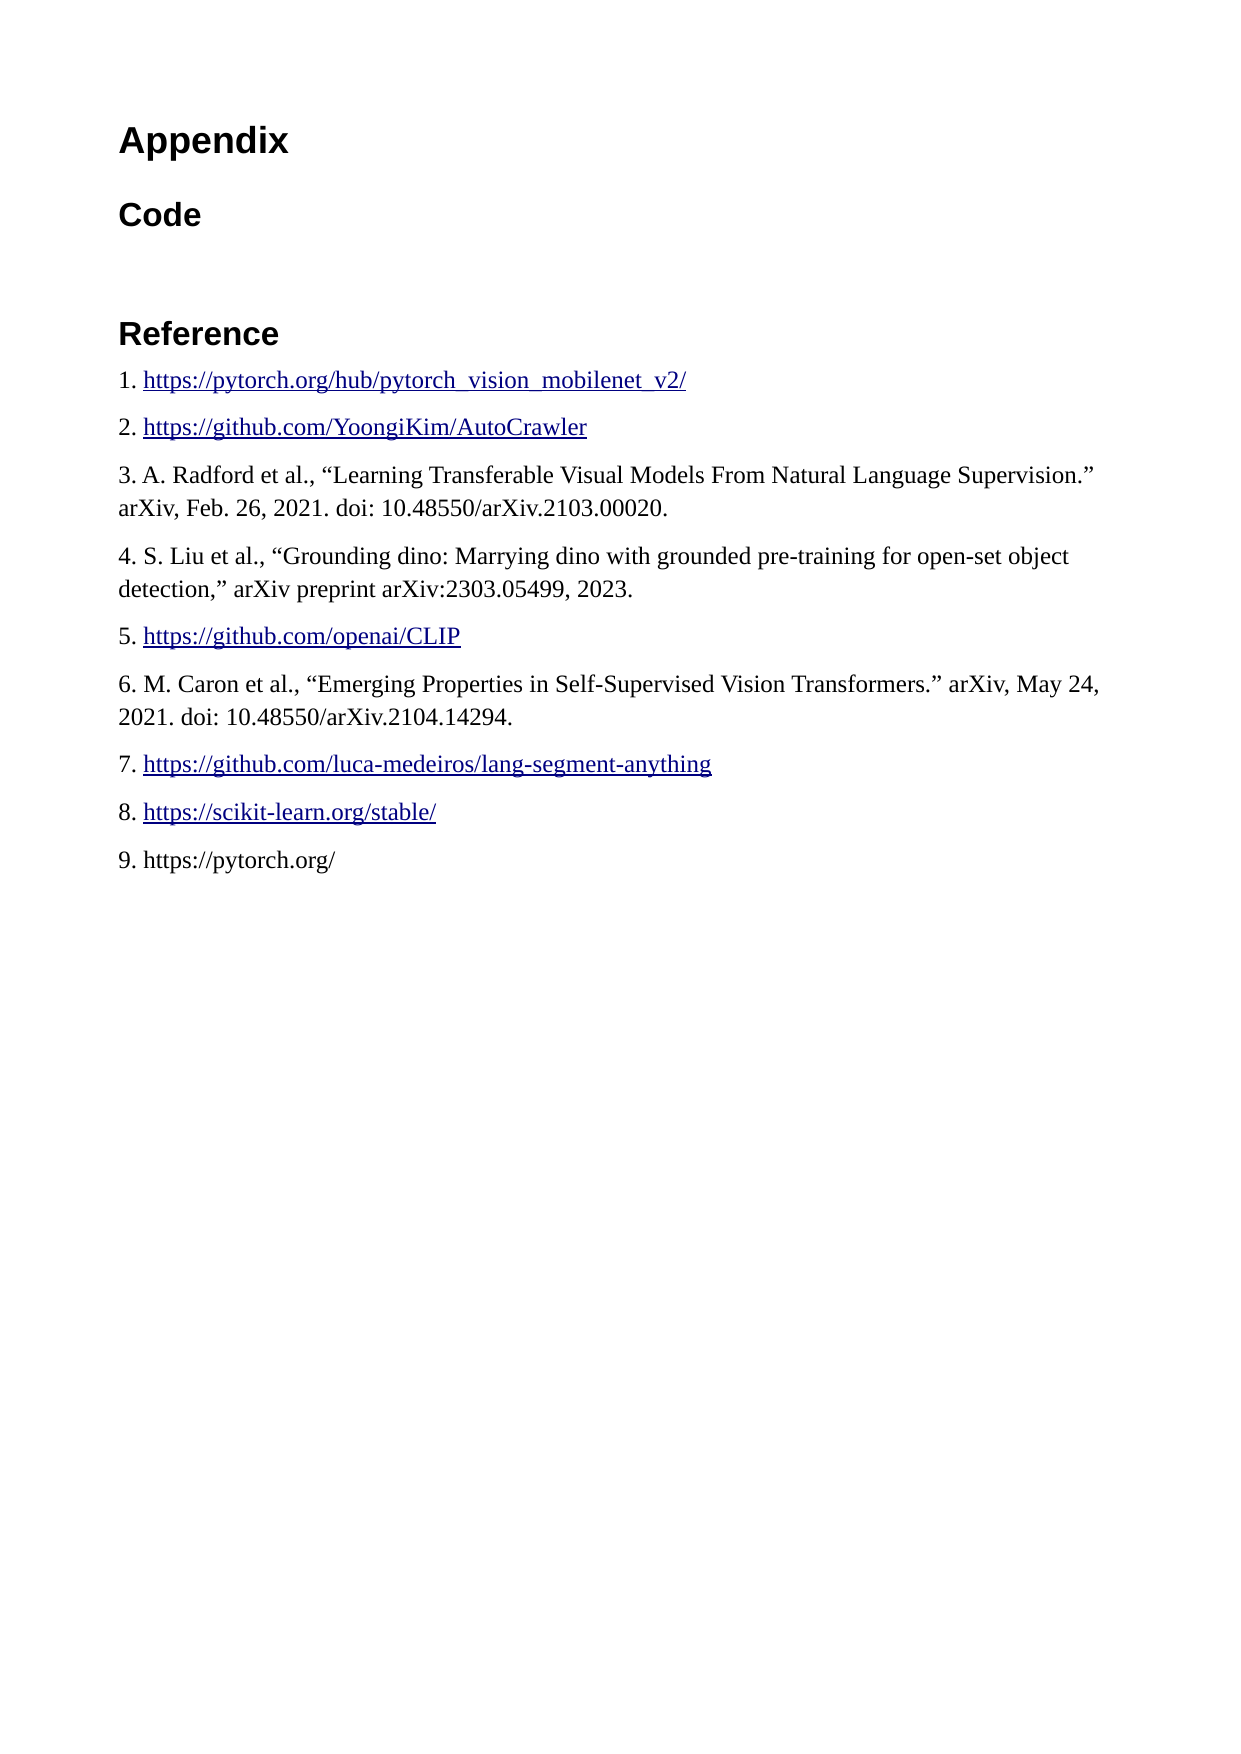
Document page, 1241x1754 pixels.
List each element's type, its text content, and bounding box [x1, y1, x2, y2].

text 6. M. Caron et al., “Emerging Properties in Self-Supervised Vision Transformers.” arXiv, May 24, 2021. doi: 10.48550/arXiv.2104.14294. [118, 669, 1122, 731]
subtitle Appendix [118, 118, 1122, 161]
text 8. https://scikit-learn.org/stable/ [118, 797, 1122, 826]
text 9. https://pytorch.org/ [118, 845, 1122, 873]
text 5. https://github.com/openai/CLIP [118, 621, 1122, 650]
text 1. https://pytorch.org/hub/pytorch_vision_mobilenet_v2/ [118, 365, 1122, 394]
text 4. S. Liu et al., “Grounding dino: Marrying dino with grounded pre-training for open-set object detection,” arXiv preprint arXiv:2303.05499, 2023. [118, 541, 1122, 602]
subtitle Reference [118, 314, 1122, 352]
text 2. https://github.com/YoongiKim/AutoCrawler [118, 412, 1122, 441]
text 7. https://github.com/luca-medeiros/lang-segment-anything [118, 749, 1122, 778]
text 3. A. Radford et al., “Learning Transferable Visual Models From Natural Language Supervision.” arXiv, Feb. 26, 2021. doi: 10.48550/arXiv.2103.00020. [118, 460, 1122, 522]
subtitle Code [118, 194, 1122, 233]
